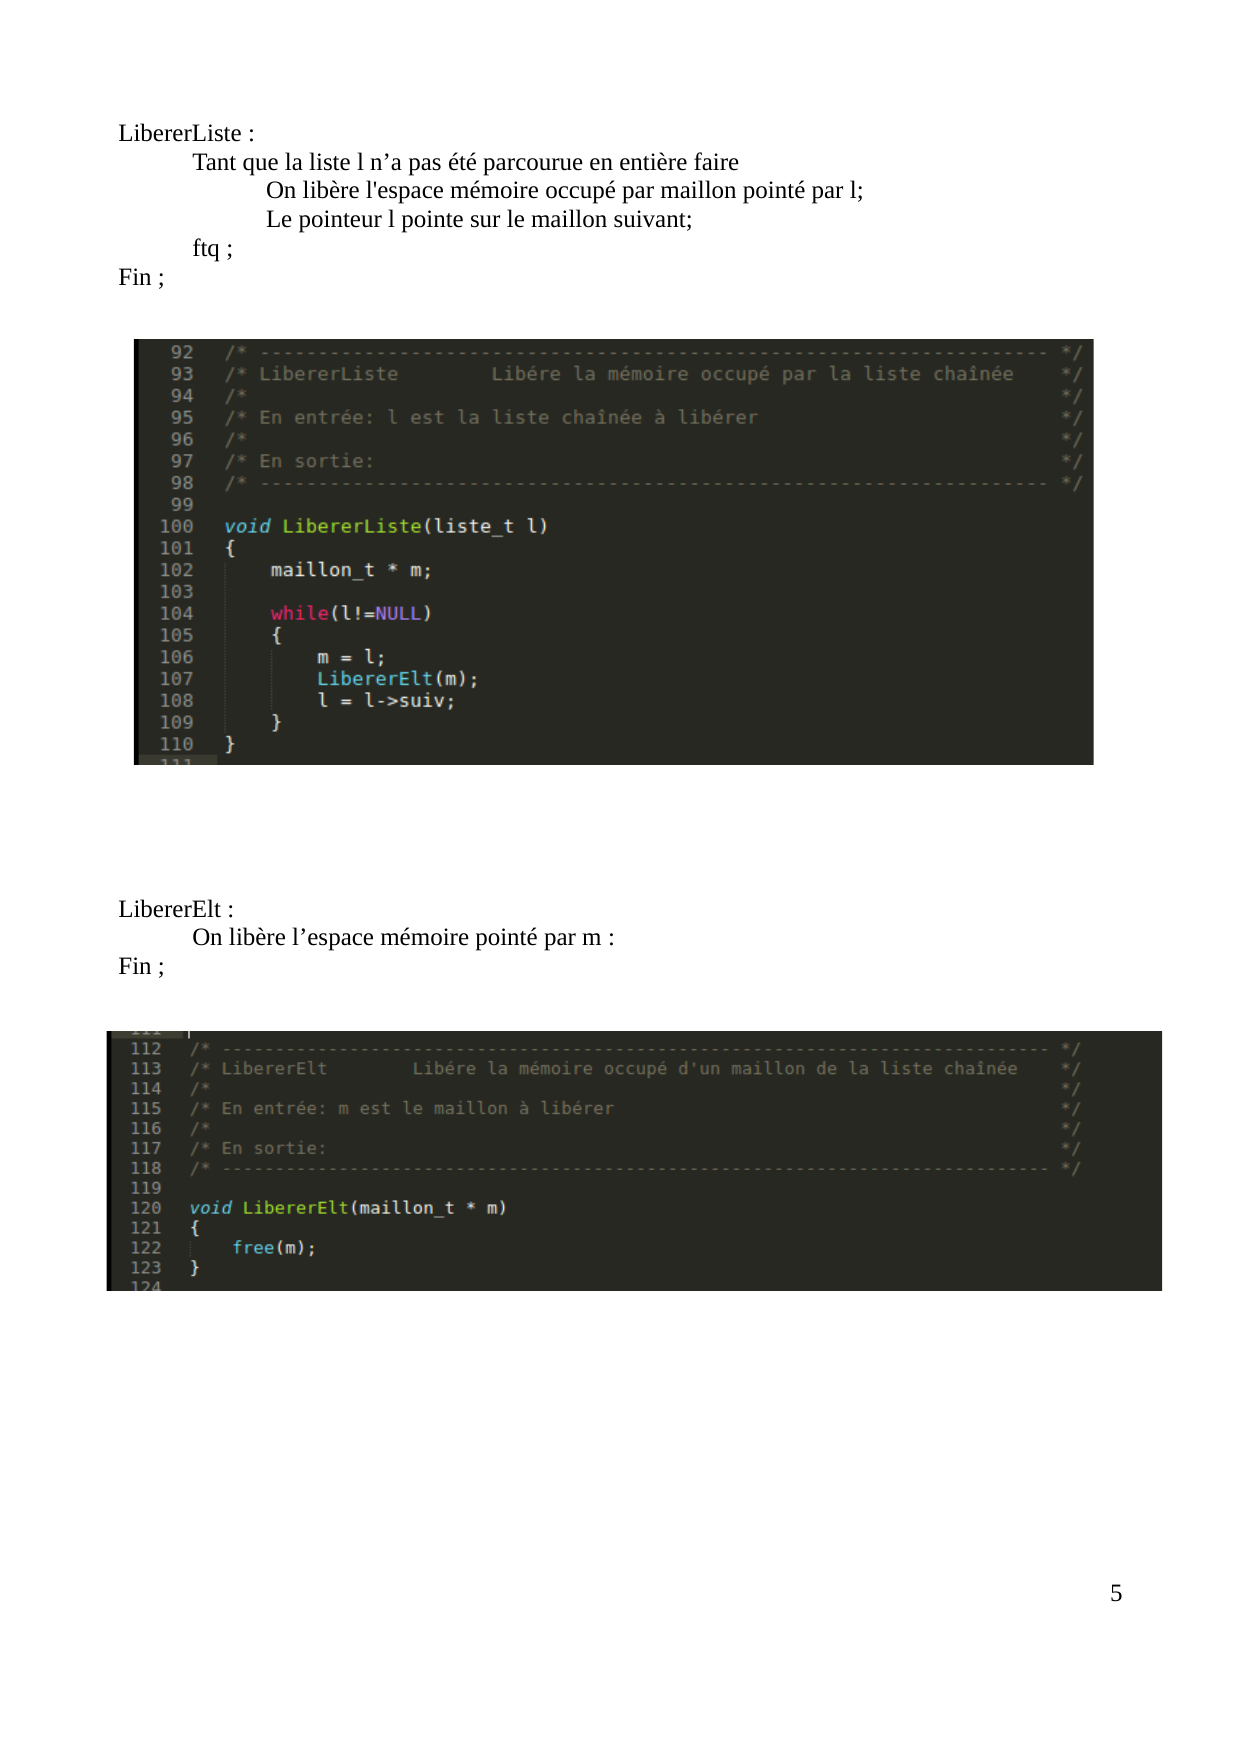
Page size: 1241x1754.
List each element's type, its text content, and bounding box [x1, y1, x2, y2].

text On libère l'espace mémoire occupé par maillon pointé par l; [118, 176, 1122, 204]
text Tant que la liste l n’a pas été parcourue en entière faire [118, 147, 1122, 176]
text On libère l’espace mémoire pointé par m : [118, 922, 1122, 951]
picture [639, 339, 824, 636]
text Fin ; [118, 262, 1122, 291]
text LibererElt : [118, 894, 1122, 922]
picture [691, 1031, 906, 1245]
text Le pointeur l pointe sur le maillon suivant; [118, 204, 1122, 233]
text LibererListe : [118, 118, 1122, 147]
text ftq ; [118, 233, 1122, 262]
text 5 [118, 1578, 1122, 1606]
text Fin ; [118, 951, 1122, 980]
